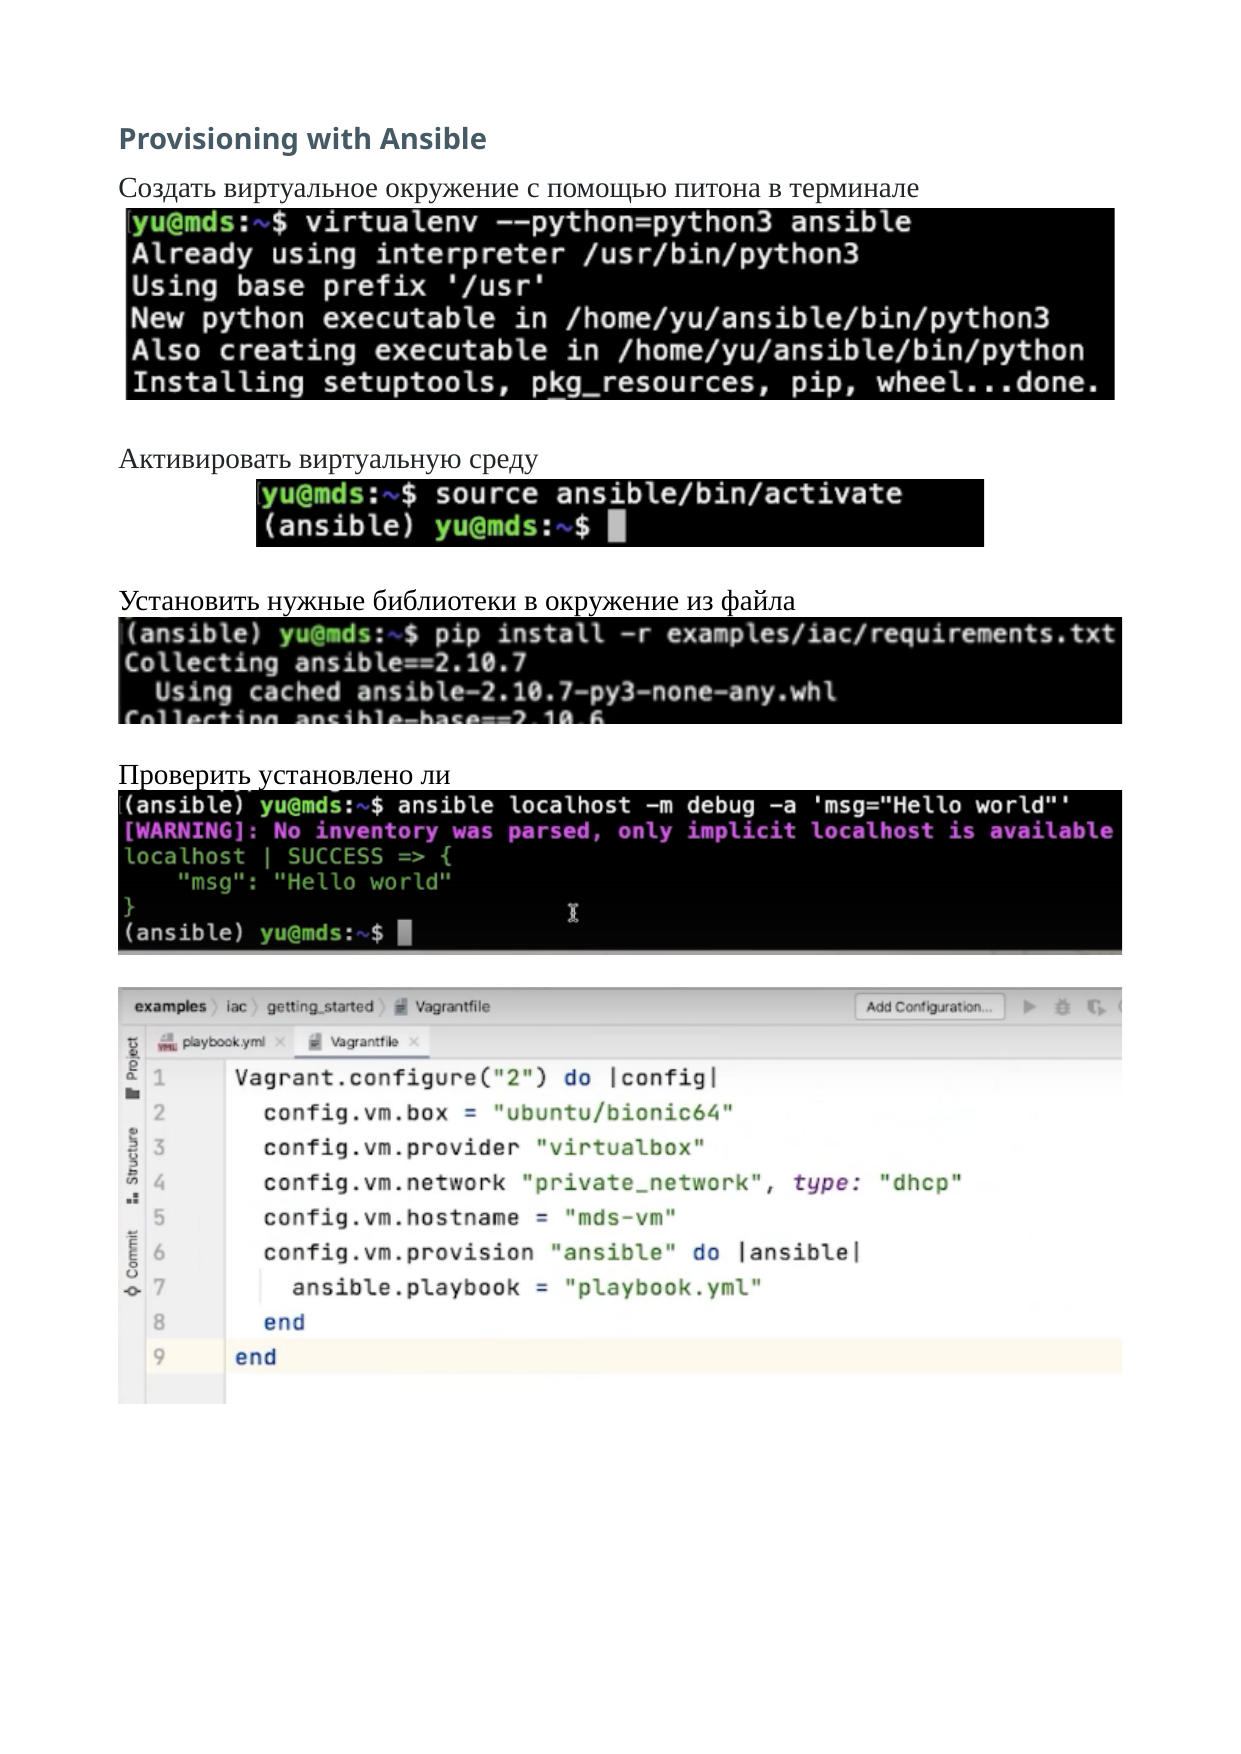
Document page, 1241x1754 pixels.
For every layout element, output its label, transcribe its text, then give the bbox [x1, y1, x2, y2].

text Создать виртуальное окружение с помощью питона в терминале [118, 170, 1122, 204]
picture [256, 479, 985, 547]
text Установить нужные библиотеки в окружение из файла [118, 583, 1122, 617]
picture [118, 987, 1123, 1404]
picture [118, 617, 1123, 724]
text Активировать виртуальную среду [118, 441, 1122, 474]
picture [125, 208, 1115, 400]
subtitle Provisioning with Ansible [118, 118, 1122, 158]
text Проверить установлено ли [118, 757, 1122, 790]
picture [118, 790, 1123, 955]
